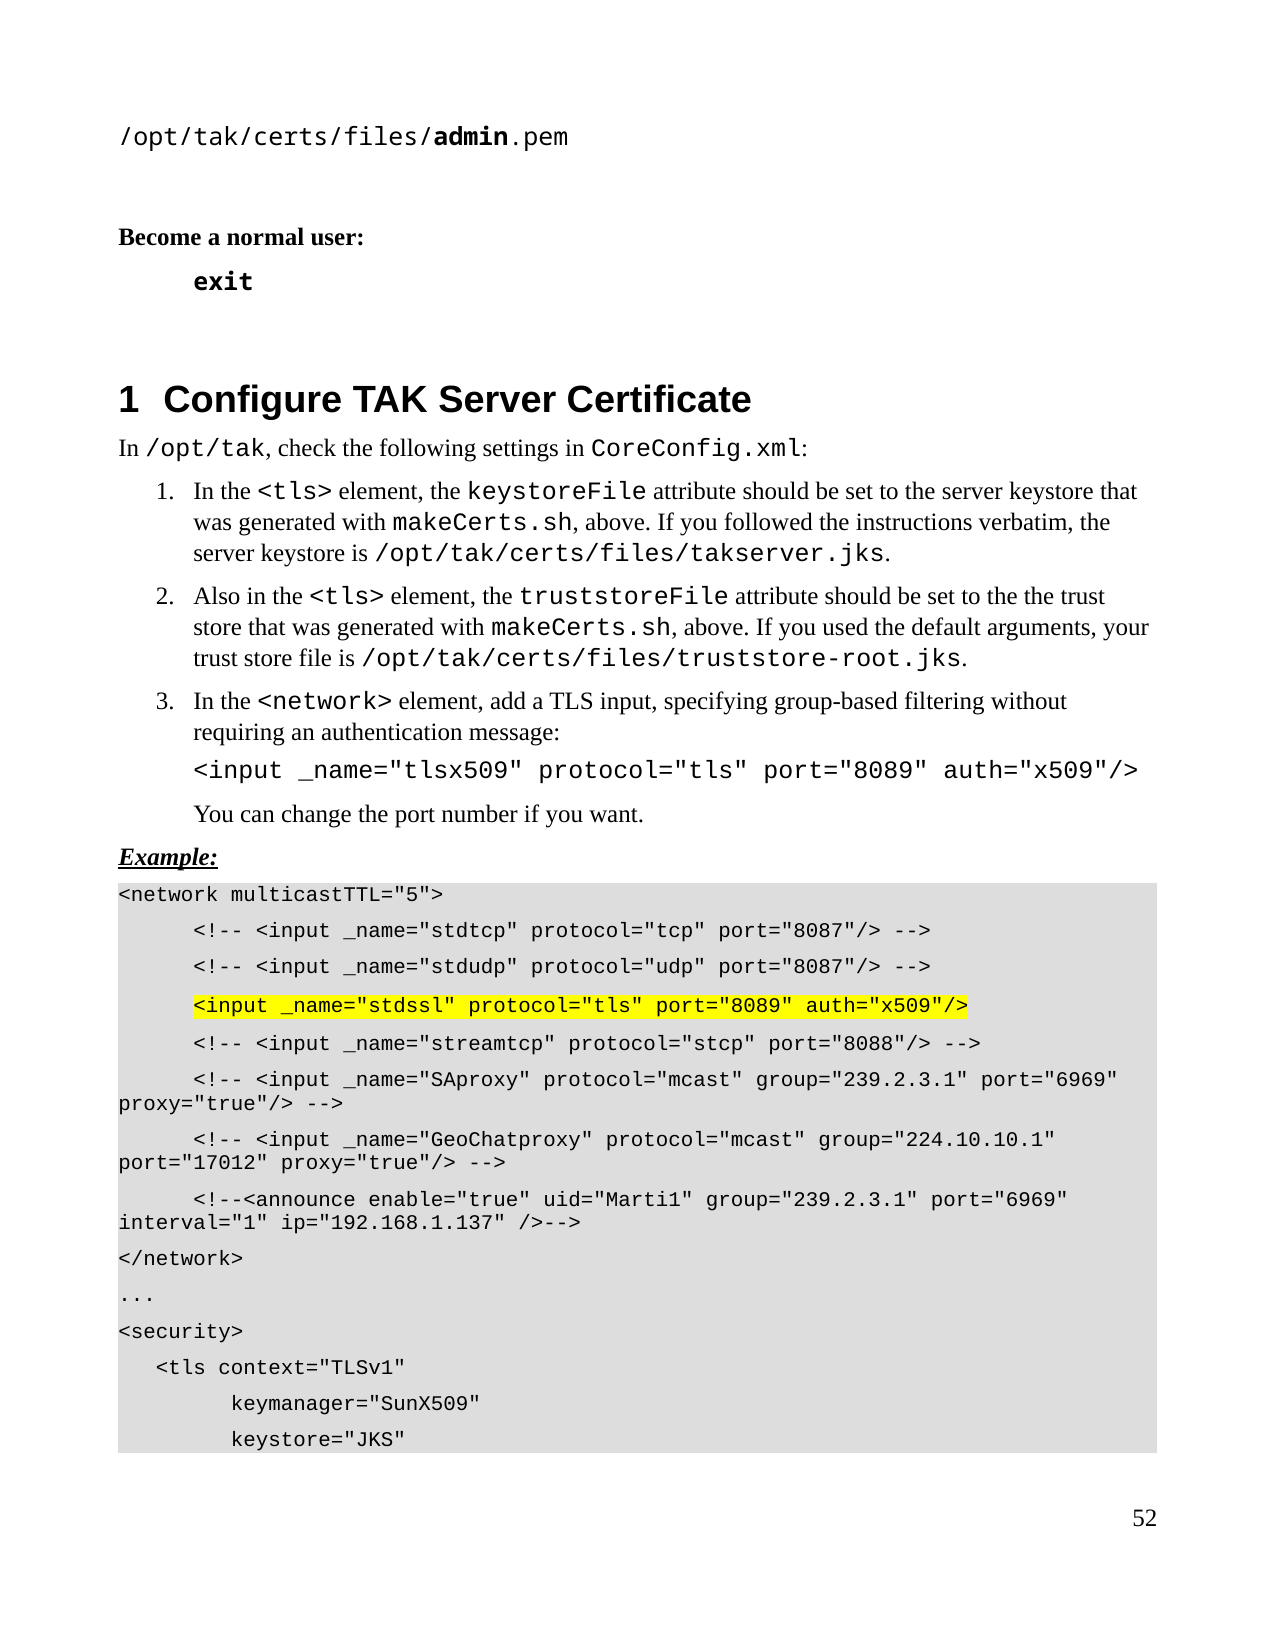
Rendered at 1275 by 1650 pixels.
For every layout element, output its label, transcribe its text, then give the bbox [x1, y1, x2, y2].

text keystore="JKS" [118, 1429, 1157, 1453]
text exit [118, 264, 1157, 298]
text <!-- <input _name="stdtcp" protocol="tcp" port="8087"/> --> [118, 920, 1157, 943]
text <tls context="TLSv1" [118, 1357, 1157, 1380]
text keymanager="SunX509" [118, 1393, 1157, 1417]
text You can change the port number if you want. [118, 799, 1157, 830]
text <security> [118, 1321, 1157, 1344]
text <!-- <input _name="SAproxy" protocol="mcast" group="239.2.3.1" port="6969" proxy="true"/> --> [118, 1069, 1157, 1116]
list Also in the <tls> element, the truststoreFile attribute should be set to the the trust store that was generated with makeCerts.sh, above. If you used the default arguments, your trust store file is /opt/tak/certs/files/truststore-root.jks. [156, 581, 1157, 673]
text <network multicastTTL="5"> [118, 883, 1157, 907]
text /opt/tak/certs/files/admin.pem [118, 118, 1098, 152]
text <!-- <input _name="streamtcp" protocol="stcp" port="8088"/> --> [118, 1033, 1157, 1056]
text <!--<announce enable="true" uid="Marti1" group="239.2.3.1" port="6969" interval="1" ip="192.168.1.137" />--> [118, 1188, 1157, 1236]
text <input _name="tlsx509" protocol="tls" port="8089" auth="x509"/> [118, 758, 1157, 786]
list In the <tls> element, the keystoreFile attribute should be set to the server keystore that was generated with makeCerts.sh, above. If you followed the instructions verbatim, the server keystore is /opt/tak/certs/files/takserver.jks. [156, 476, 1157, 568]
text Example: [118, 842, 1157, 871]
text <!-- <input _name="stdudp" protocol="udp" port="8087"/> --> [118, 956, 1157, 979]
text In /opt/tak, check the following settings in CoreConfig.xml: [118, 433, 1157, 463]
text <!-- <input _name="GeoChatproxy" protocol="mcast" group="224.10.10.1" port="17012" proxy="true"/> --> [118, 1129, 1157, 1176]
text ... [118, 1284, 1157, 1308]
subtitle Configure TAK Server Certificate [118, 377, 1157, 420]
text Become a normal user: [118, 222, 1157, 251]
text </network> [118, 1248, 1157, 1272]
list In the <network> element, add a TLS input, specifying group-based filtering without requiring an authentication message: [156, 686, 1157, 746]
text <input _name="stdssl" protocol="tls" port="8089" auth="x509"/> [118, 992, 1157, 1020]
